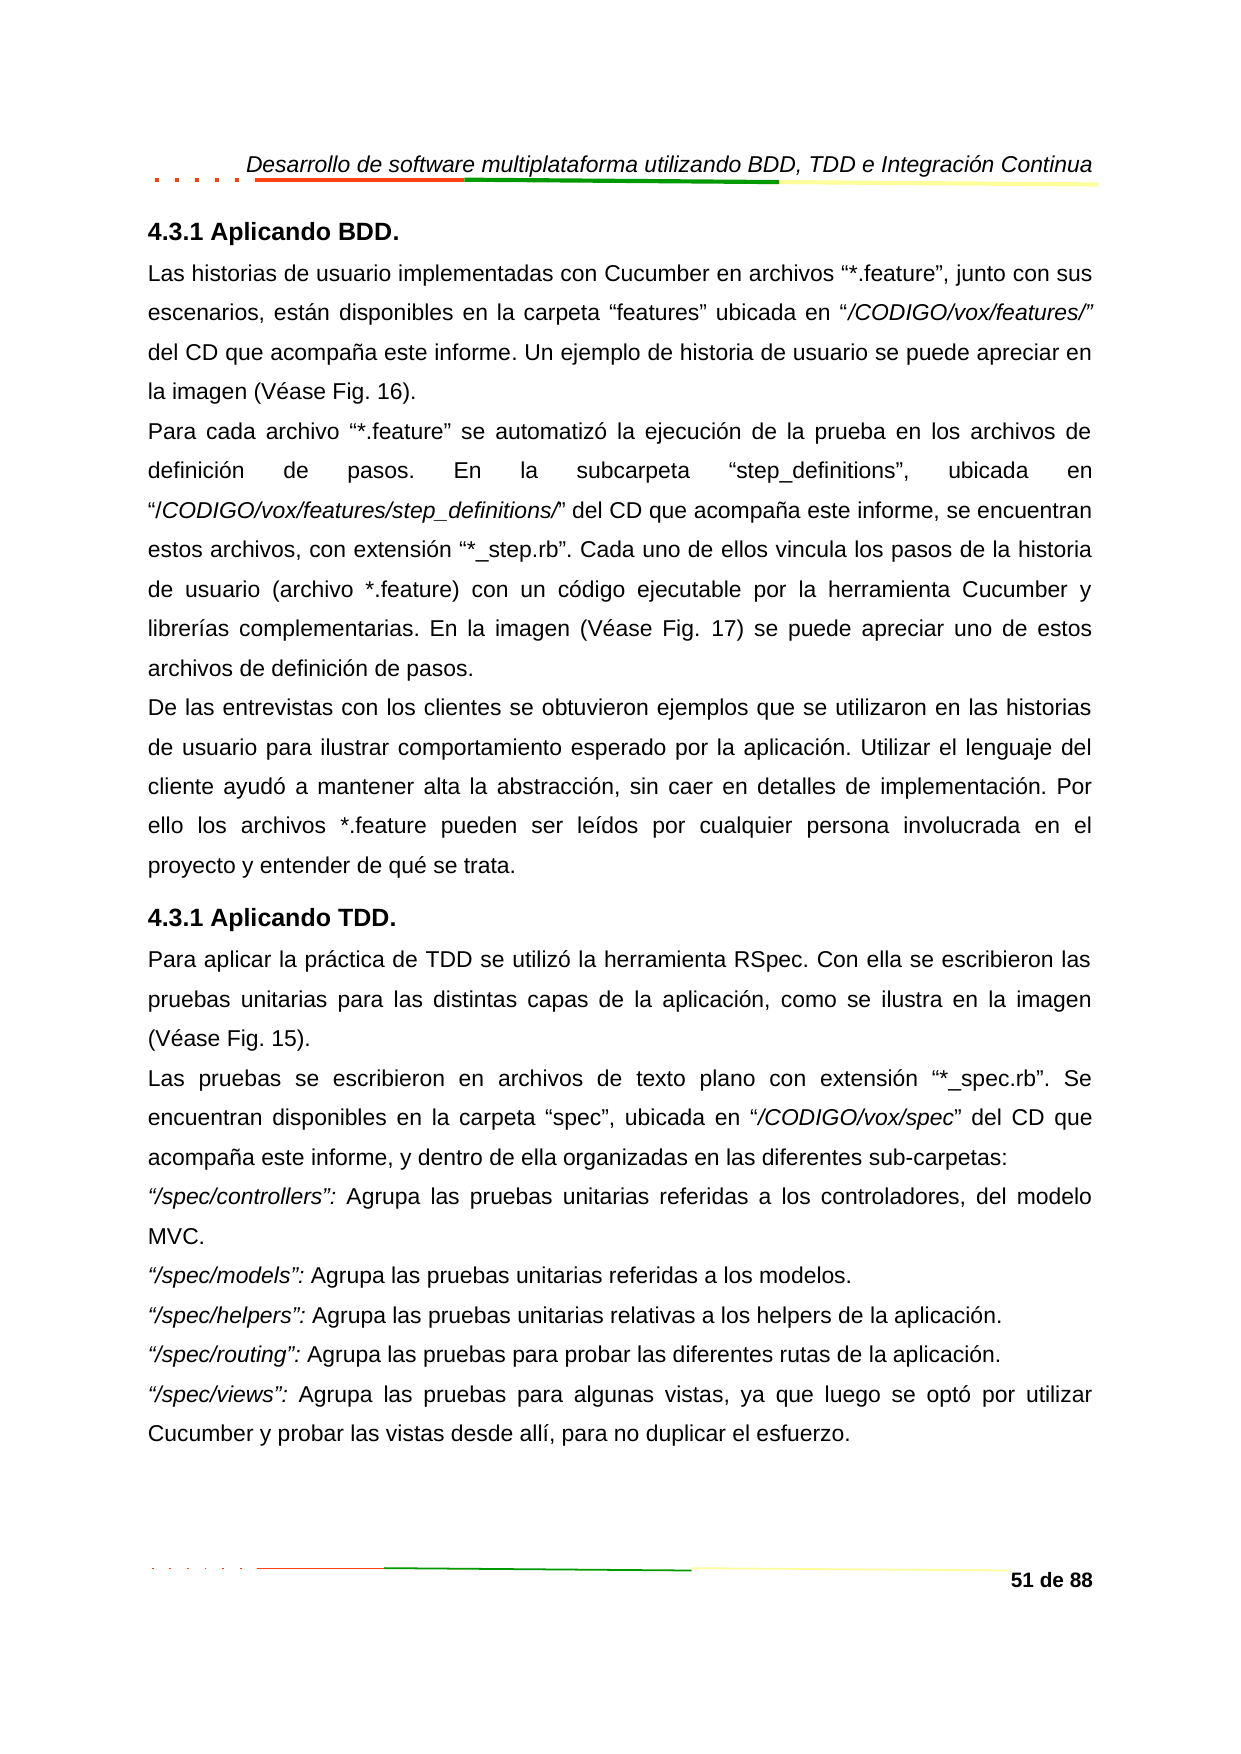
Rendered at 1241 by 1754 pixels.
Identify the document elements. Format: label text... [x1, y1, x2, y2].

text Las pruebas se escribieron en archivos de texto plano con extensión “*_spec.rb”. Se encuentran disponibles en la carpeta “spec”, ubicada en “/CODIGO/vox/spec” del CD que acompaña este informe, y dentro de ella organizadas en las diferentes sub-carpetas: [148, 1065, 1093, 1170]
text Las historias de usuario implementadas con Cucumber en archivos “*.feature”, junto con sus escenarios, están disponibles en la carpeta “features” ubicada en “/CODIGO/vox/features/” del CD que acompaña este informe. Un ejemplo de historia de usuario se puede apreciar en la imagen (Véase Fig. 16). [148, 260, 1093, 404]
text 4.3.1 Aplicando TDD. [148, 903, 1093, 932]
text “/spec/models”: Agrupa las pruebas unitarias referidas a los modelos. [148, 1262, 1093, 1288]
text “/spec/controllers”: Agrupa las pruebas unitarias referidas a los controladores, del modelo MVC. [148, 1183, 1093, 1249]
text De las entrevistas con los clientes se obtuvieron ejemplos que se utilizaron en las historias de usuario para ilustrar comportamiento esperado por la aplicación. Utilizar el lenguaje del cliente ayudó a mantener alta la abstracción, sin caer en detalles de implementación. Por ello los archivos *.feature pueden ser leídos por cualquier persona involucrada en el proyecto y entender de qué se trata. [148, 694, 1093, 878]
text Para aplicar la práctica de TDD se utilizó la herramienta RSpec. Con ella se escribieron las pruebas unitarias para las distintas capas de la aplicación, como se ilustra en la imagen (Véase Fig. 15). [148, 946, 1093, 1052]
text “/spec/views”: Agrupa las pruebas para algunas vistas, ya que luego se optó por utilizar Cucumber y probar las vistas desde allí, para no duplicar el esfuerzo. [148, 1381, 1093, 1446]
text “/spec/routing”: Agrupa las pruebas para probar las diferentes rutas de la aplicación. [148, 1341, 1093, 1367]
text 4.3.1 Aplicando BDD. [148, 217, 1093, 245]
text Para cada archivo “*.feature” se automatizó la ejecución de la prueba en los archivos de definición de pasos. En la subcarpeta “step_definitions”, ubicada en “/CODIGO/vox/features/step_definitions/” del CD que acompaña este informe, se encuentran estos archivos, con extensión “*_step.rb”. Cada uno de ellos vincula los pasos de la historia de usuario (archivo *.feature) con un código ejecutable por la herramienta Cucumber y librerías complementarias. En la imagen (Véase Fig. 17) se puede apreciar uno de estos archivos de definición de pasos. [148, 418, 1093, 681]
text “/spec/helpers”: Agrupa las pruebas unitarias relativas a los helpers de la aplicación. [148, 1302, 1093, 1328]
